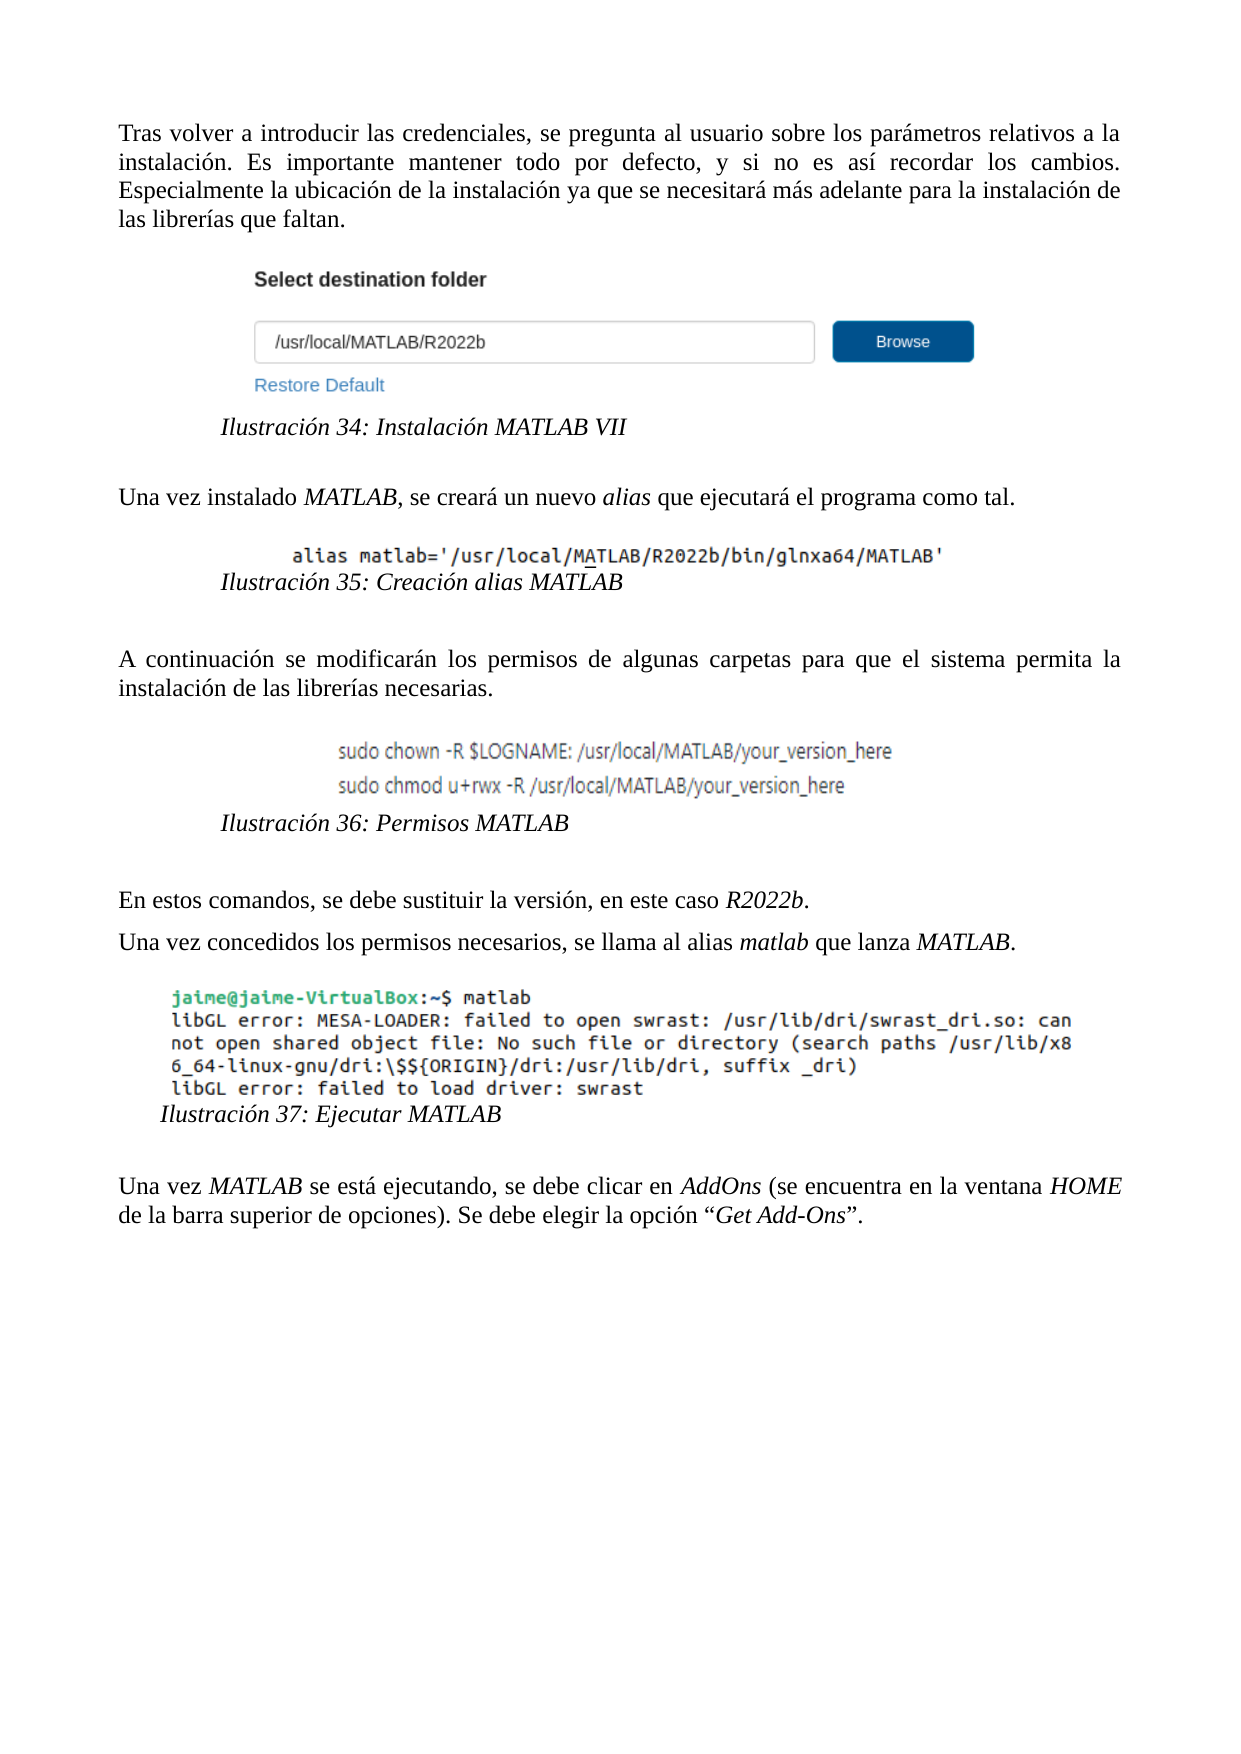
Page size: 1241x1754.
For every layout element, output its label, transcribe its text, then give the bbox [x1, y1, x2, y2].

text Ilustración 35: Creación alias MATLAB [220, 557, 1020, 596]
text Ilustración 37: Ejecutar MATLAB [160, 1002, 1088, 1128]
text Una vez concedidos los permisos necesarios, se llama al alias matlab que lanza MATLAB. [118, 927, 1122, 955]
text Tras volver a introducir las credenciales, se pregunta al usuario sobre los parámetros relativos a la instalación. Es importante mantener todo por defecto, y si no es así recordar los cambios. Especialmente la ubicación de la instalación ya que se necesitará más adelante para la instalación de las librerías que faltan. [118, 118, 1122, 233]
text Una vez MATLAB se está ejecutando, se debe clicar en AddOns (se encuentra en la ventana HOME de la barra superior de opciones). Se debe elegir la opción “Get Add-Ons”. [118, 1171, 1122, 1229]
text A continuación se modificarán los permisos de algunas carpetas para que el sistema permita la instalación de las librerías necesarias. [118, 644, 1122, 702]
text En estos comandos, se debe sustituir la versión, en este caso R2022b. [118, 885, 1122, 914]
text Una vez instalado MATLAB, se creará un nuevo alias que ejecutará el programa como tal. [118, 482, 1122, 511]
text Ilustración 34: Instalación MATLAB VII [220, 277, 1020, 441]
text Ilustración 36: Permisos MATLAB [220, 748, 1020, 837]
